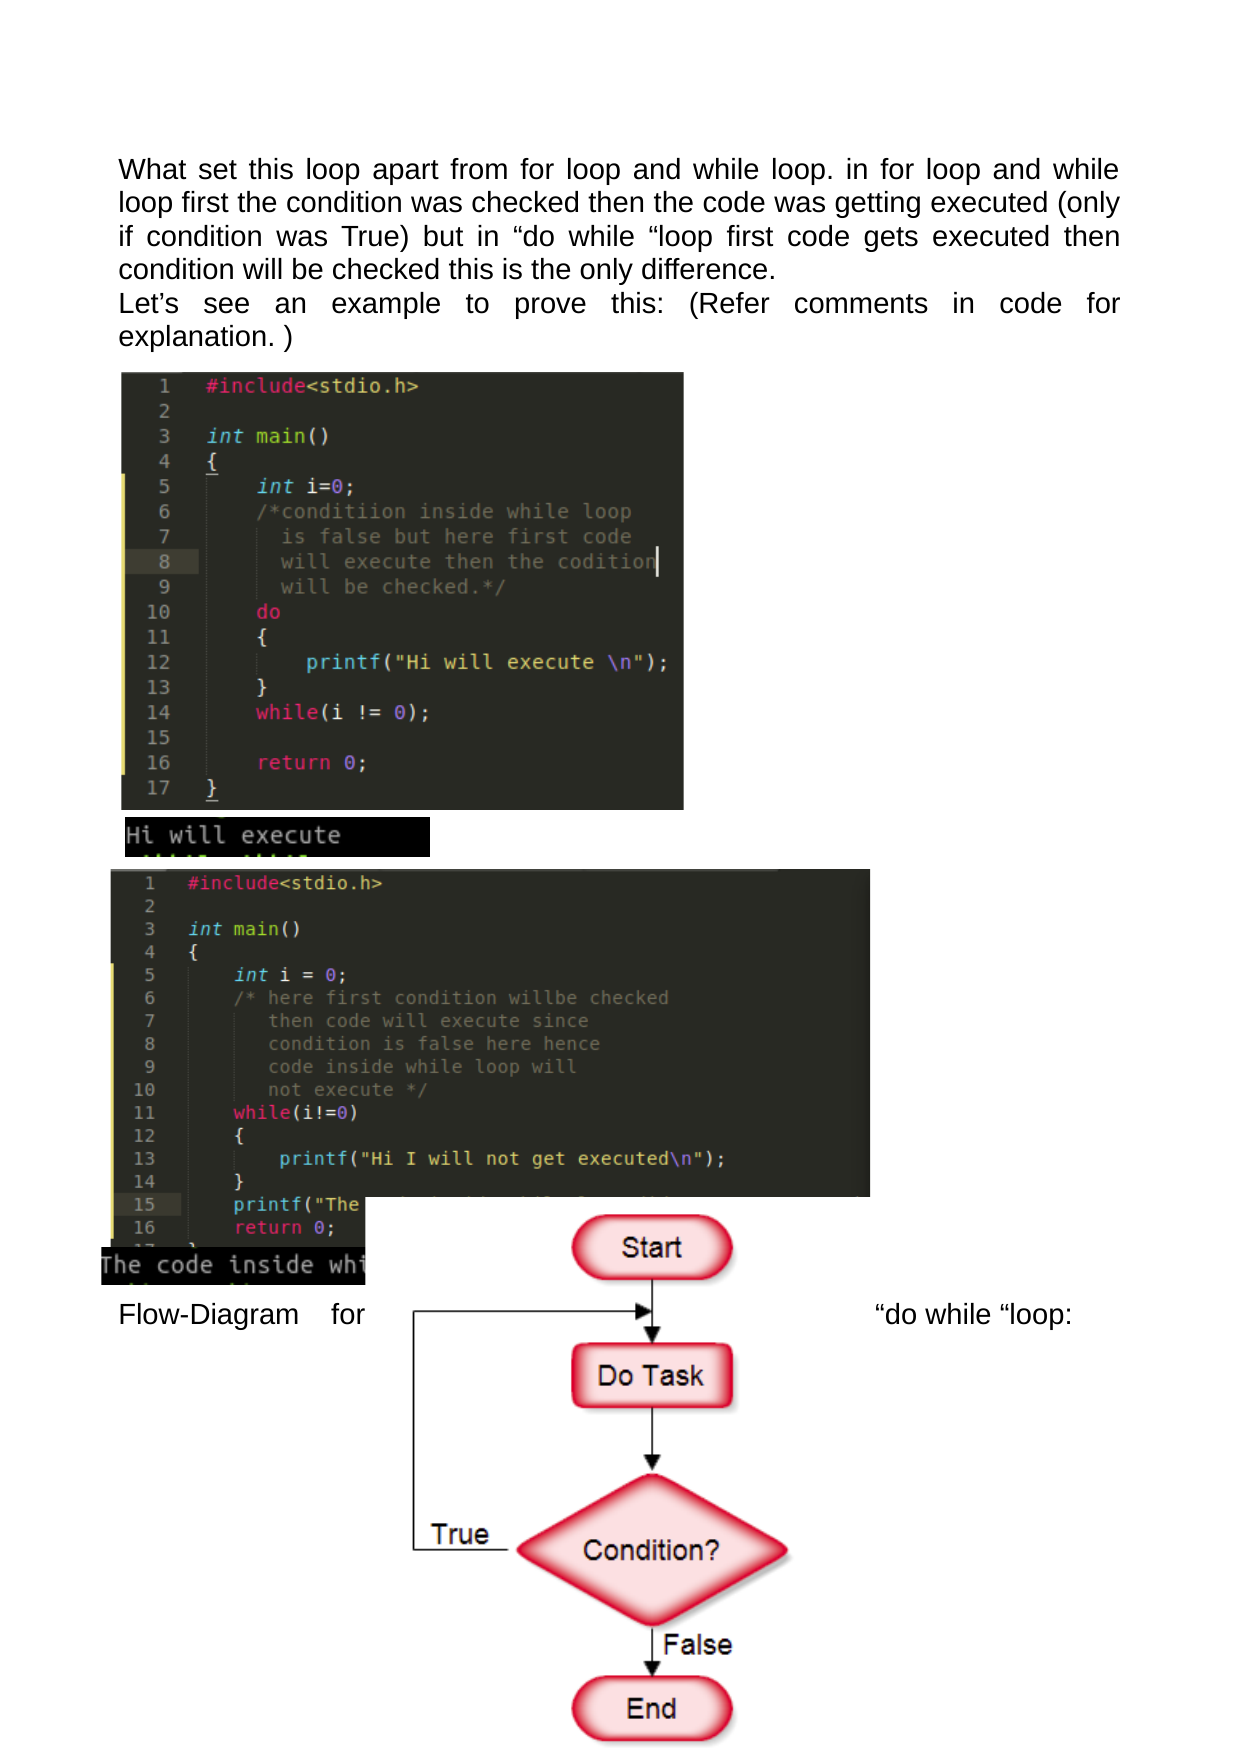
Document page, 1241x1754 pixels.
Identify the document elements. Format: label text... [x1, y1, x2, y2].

text What set this loop apart from for loop and while loop. in for loop and while loop first the condition was checked then the code was getting executed (only if condition was True) but in “do while “loop first code gets executed then condition will be checked this is the only difference. [118, 152, 1122, 286]
text Let’s see an example to prove this: (Refer comments in code for explanation. ) [118, 286, 1122, 353]
text “do while “loop: [875, 1297, 1122, 1330]
text Flow-Diagram for [118, 1297, 365, 1330]
